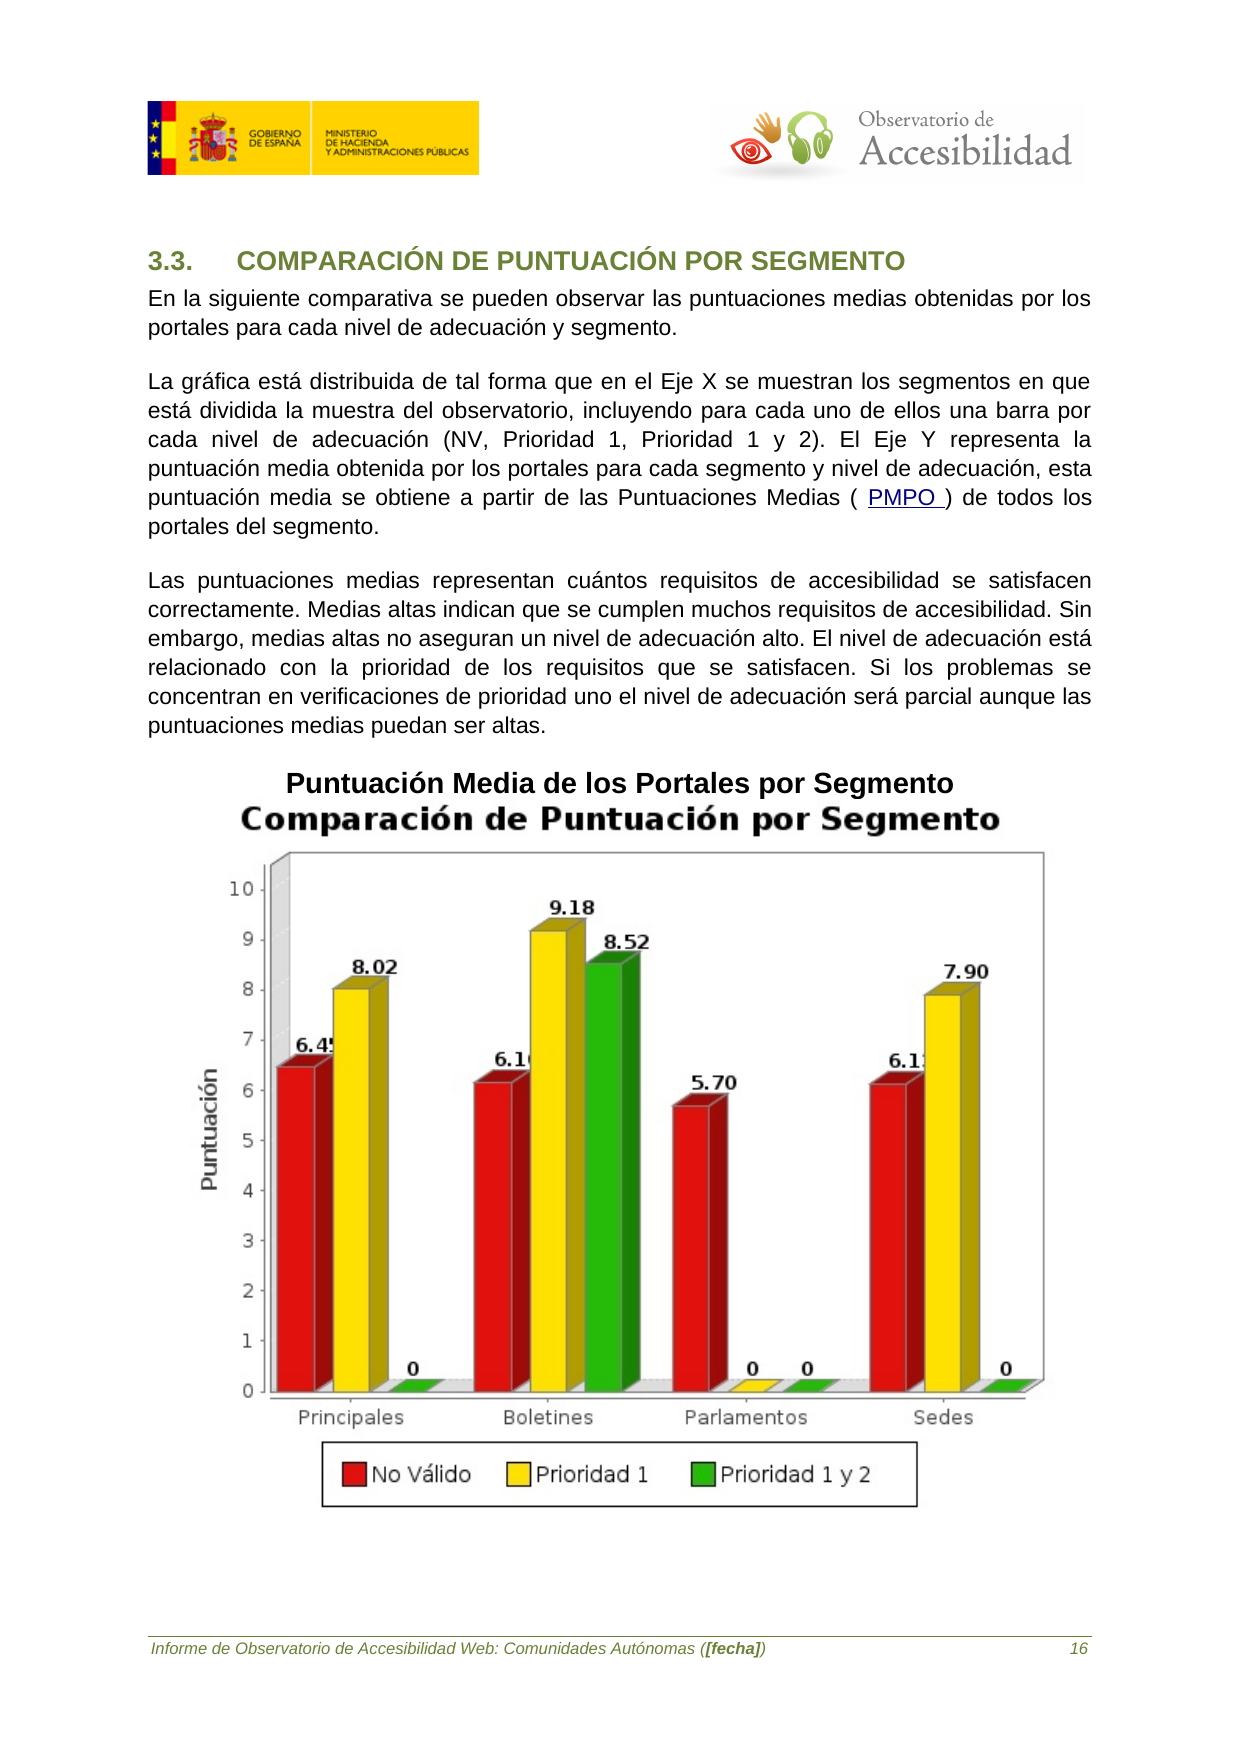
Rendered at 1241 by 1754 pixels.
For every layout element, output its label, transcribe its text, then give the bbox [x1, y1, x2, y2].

picture [710, 102, 1086, 185]
picture [147, 101, 479, 175]
text En la siguiente comparativa se pueden observar las puntuaciones medias obtenidas por los portales para cada nivel de adecuación y segmento. [148, 285, 1092, 341]
text Las puntuaciones medias representan cuántos requisitos de accesibilidad se satisfacen correctamente. Medias altas indican que se cumplen muchos requisitos de accesibilidad. Sin embargo, medias altas no aseguran un nivel de adecuación alto. El nivel de adecuación está relacionado con la prioridad de los requisitos que se satisfacen. Si los problemas se concentran en verificaciones de prioridad uno el nivel de adecuación será parcial aunque las puntuaciones medias puedan ser altas. [148, 567, 1092, 738]
text La gráfica está distribuida de tal forma que en el Eje X se muestran los segmentos en que está dividida la muestra del observatorio, incluyendo para cada uno de ellos una barra por cada nivel de adecuación (NV, Prioridad 1, Prioridad 1 y 2). El Eje Y representa la puntuación media obtenida por los portales para cada segmento y nivel de adecuación, esta puntuación media se obtiene a partir de las Puntuaciones Medias ( PMPO ) de todos los portales del segmento. [148, 368, 1092, 539]
subtitle Comparación de puntuación por segmento [148, 245, 1092, 276]
text Puntuación Media de los Portales por Segmento [148, 766, 1092, 799]
picture [178, 799, 1062, 1509]
